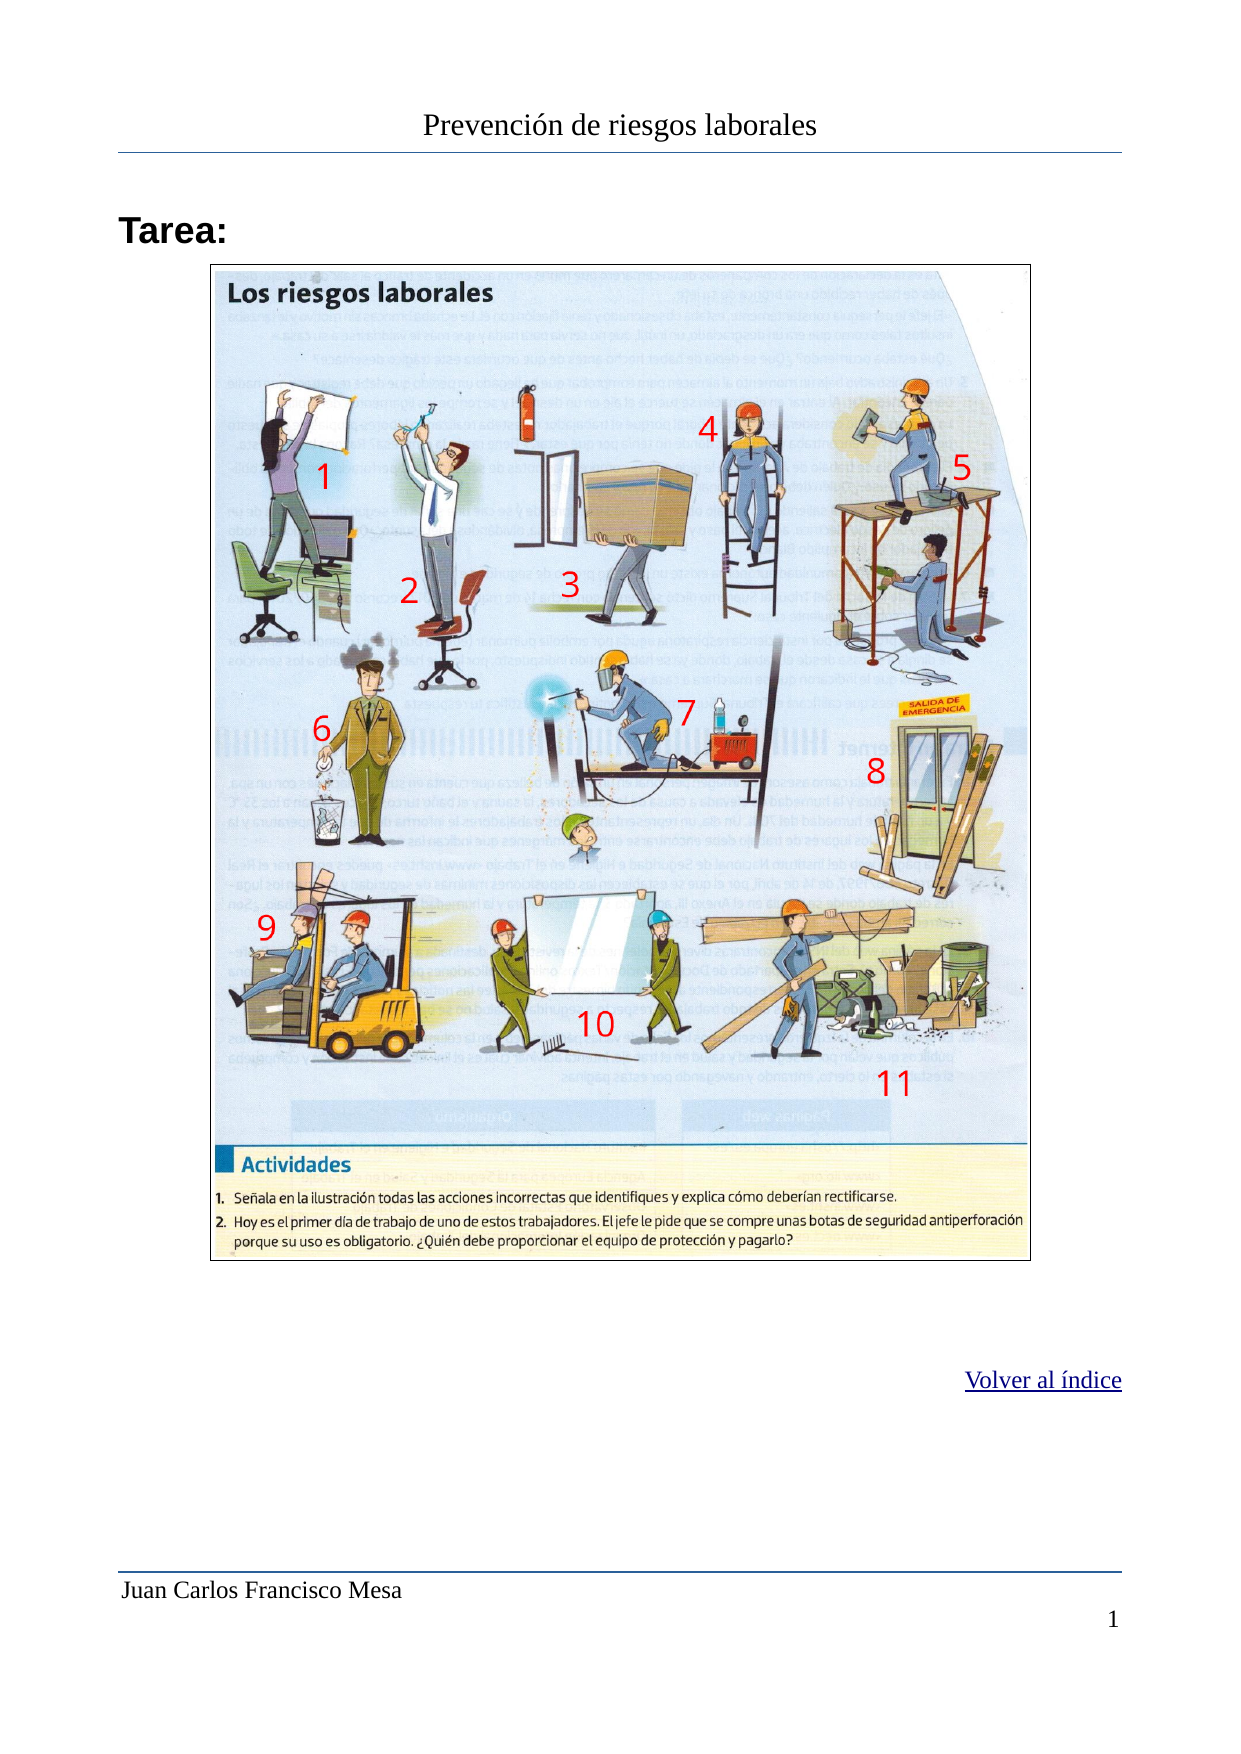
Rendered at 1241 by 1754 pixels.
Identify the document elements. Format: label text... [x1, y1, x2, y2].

picture [212, 266, 1028, 1257]
text Volver al índice [118, 1365, 1122, 1394]
subtitle Tarea: [118, 208, 1122, 251]
